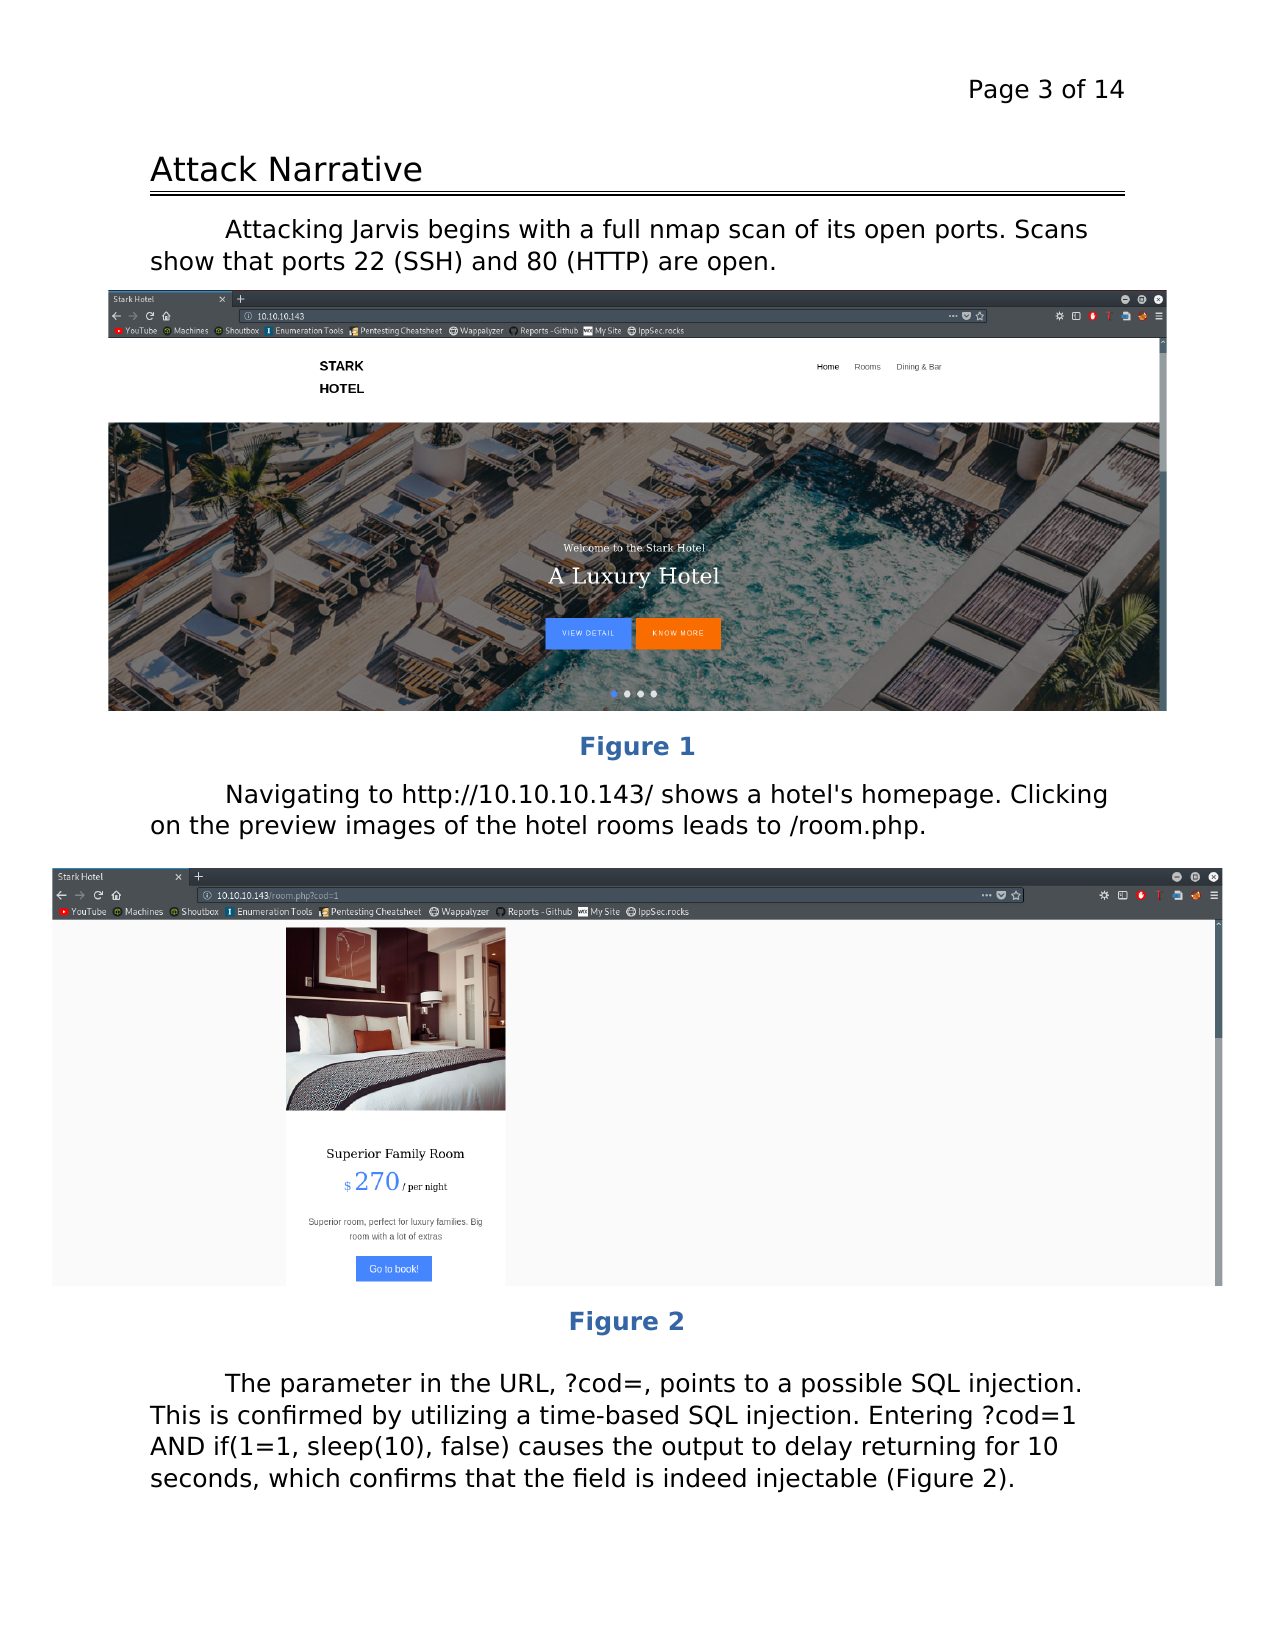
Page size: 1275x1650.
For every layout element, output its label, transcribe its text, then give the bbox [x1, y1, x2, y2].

text Figure 1 [150, 711, 1125, 761]
text Figure 2 The parameter in the URL, ?cod=, points to a possible SQL injection. This is confirmed by utilizing a time-based SQL injection. Entering ?cod=1 AND if(1=1, sleep(10), false) causes the output to delay returning for 10 seconds, which confirms that the field is indeed injectable (Figure 2). [150, 1286, 1125, 1493]
picture [52, 868, 1223, 1286]
text Attack Narrative [150, 150, 1125, 191]
text Attacking Jarvis begins with a full nmap scan of its open ports. Scans show that ports 22 (SSH) and 80 (HTTP) are open. [150, 215, 1125, 276]
text [150, 859, 1125, 868]
picture [108, 290, 1167, 711]
text Navigating to http://10.10.10.143/ shows a hotel's homepage. Clicking on the preview images of the hotel rooms leads to /room.php. [150, 780, 1125, 841]
